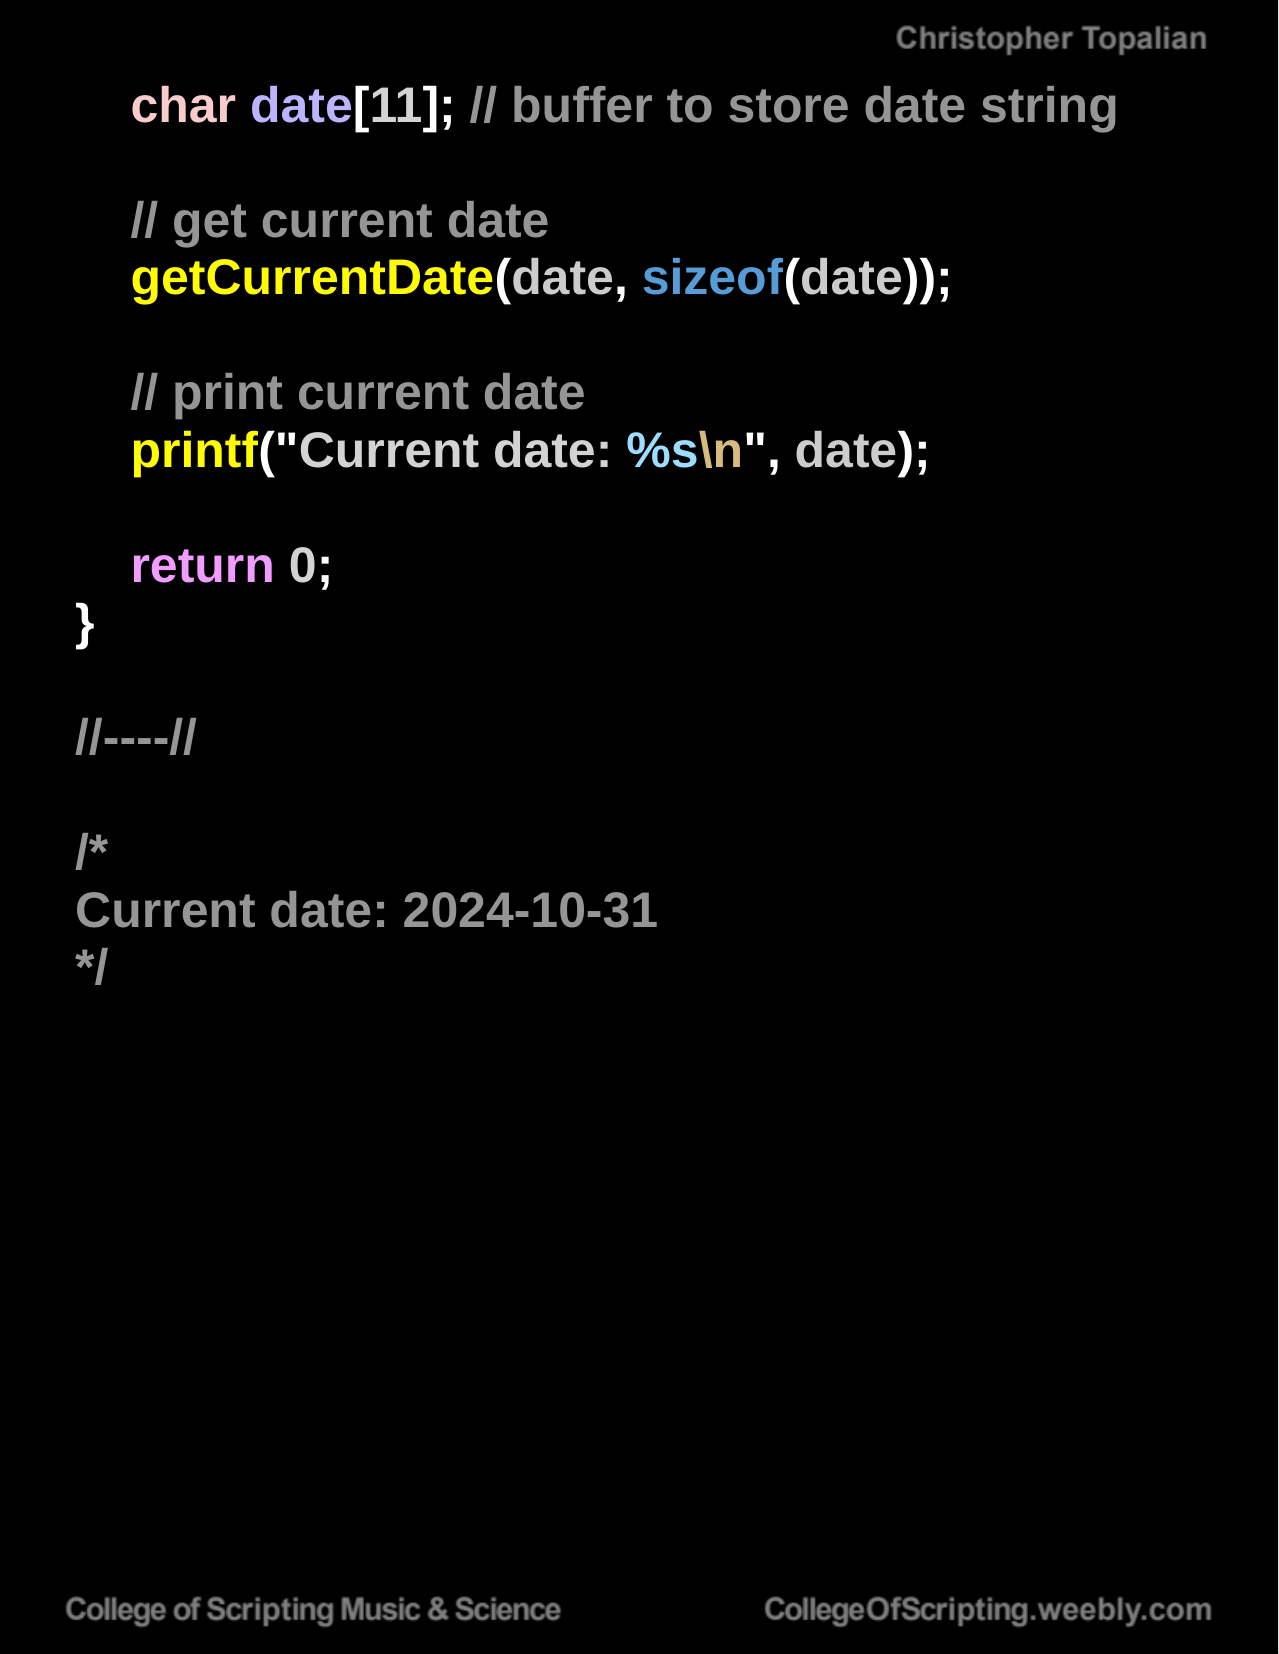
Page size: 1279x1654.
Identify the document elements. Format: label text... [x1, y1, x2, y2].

text //----// [75, 707, 1203, 765]
text /* [75, 822, 1203, 880]
text getCurrentDate(date, sizeof(date)); [75, 247, 1203, 305]
text Current date: 2024-10-31 [75, 880, 1203, 937]
text return 0; [75, 535, 1203, 592]
text char date[11]; // buffer to store date string [75, 75, 1203, 132]
text // get current date [75, 190, 1203, 247]
text */ [75, 937, 1203, 995]
text } [75, 592, 1203, 650]
text printf("Current date: %s\n", date); [75, 420, 1203, 477]
text // print current date [75, 362, 1203, 420]
